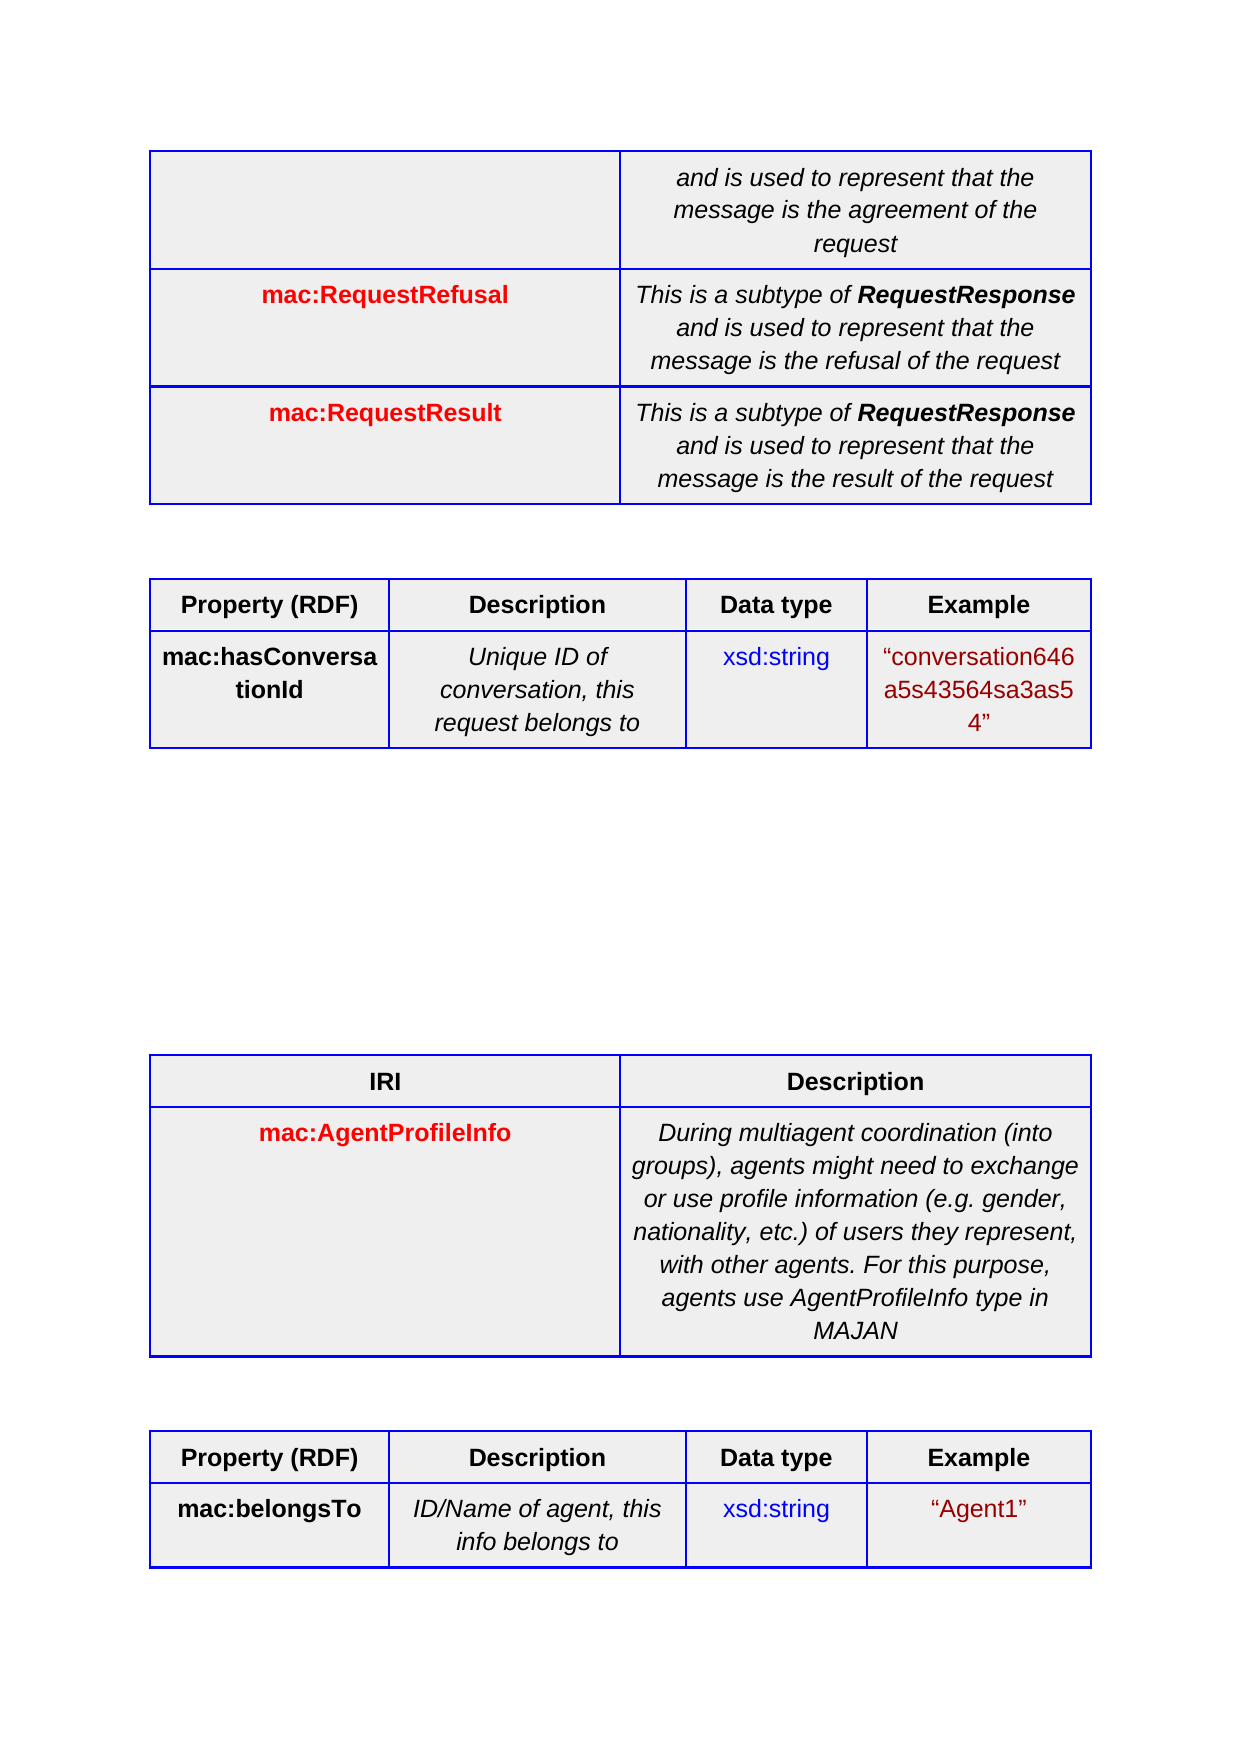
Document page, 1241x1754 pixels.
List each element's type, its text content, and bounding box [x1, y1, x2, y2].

table_cell Unique ID of conversation, this request belongs to [390, 632, 685, 747]
table_header IRI [151, 1056, 619, 1106]
table_cell “Agent1” [868, 1484, 1090, 1566]
table_cell ID/Name of agent, this info belongs to [390, 1484, 685, 1566]
table_cell mac:hasConversationId [151, 632, 388, 747]
table_cell mac:RequestResult [151, 388, 619, 503]
table_header Description [390, 580, 685, 629]
table_cell This is a subtype of RequestResponse and is used to represent that the message is the refusal of the request [621, 270, 1090, 385]
table_header Data type [687, 1432, 866, 1482]
table_header Description [390, 1432, 685, 1482]
table_cell and is used to represent that the message is the agreement of the request [621, 152, 1090, 268]
table_header Example [868, 580, 1090, 629]
table_cell xsd:string [687, 632, 866, 747]
table_cell This is a subtype of RequestResponse and is used to represent that the message is the result of the request [621, 388, 1090, 503]
table_header Data type [687, 580, 866, 629]
table_header Property (RDF) [151, 1432, 388, 1482]
table_cell [151, 152, 619, 268]
table_cell xsd:string [687, 1484, 866, 1566]
table_header Property (RDF) [151, 580, 388, 629]
table_header Example [868, 1432, 1090, 1482]
table_cell “conversation646a5s43564sa3as54” [868, 632, 1090, 747]
table_cell During multiagent coordination (into groups), agents might need to exchange or use profile information (e.g. gender, nationality, etc.) of users they represent, with other agents. For this purpose, agents use AgentProfileInfo type in MAJAN [621, 1108, 1090, 1355]
table_cell mac:AgentProfileInfo [151, 1108, 619, 1355]
table_cell mac:RequestRefusal [151, 270, 619, 385]
table_cell mac:belongsTo [151, 1484, 388, 1566]
table_header Description [621, 1056, 1090, 1106]
